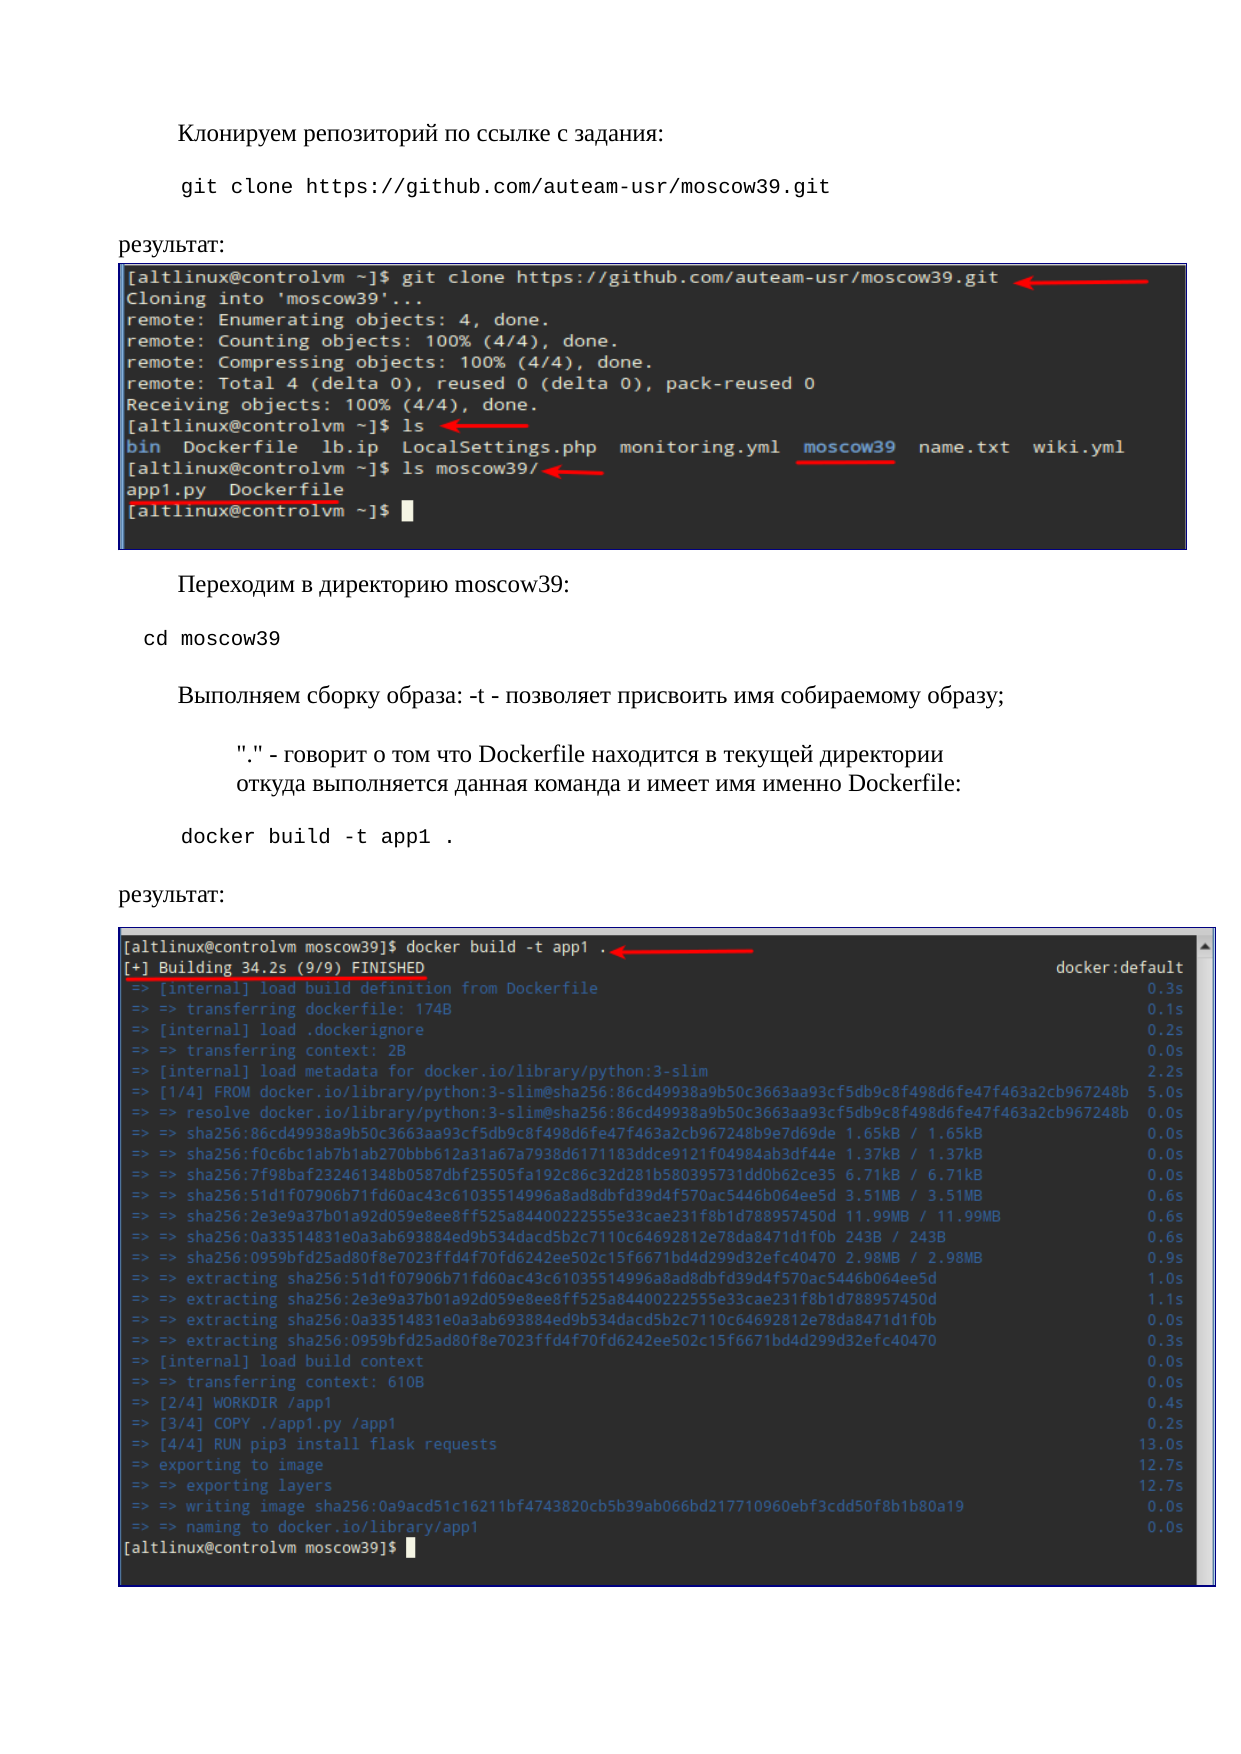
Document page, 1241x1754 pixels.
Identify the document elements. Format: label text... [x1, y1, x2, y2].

picture [120, 264, 1186, 549]
text cd moscow39 [118, 627, 1122, 651]
text Клонируем репозиторий по ссылке с задания: [177, 118, 1063, 147]
text git clone https://github.com/auteam-usr/moscow39.git [118, 176, 1122, 200]
text результат: [118, 229, 1186, 263]
text docker build -t app1 . [118, 826, 1122, 849]
text Выполняем сборку образа: -t - позволяет присвоить имя собираемому образу; [177, 681, 1063, 709]
picture [120, 928, 1215, 1585]
text результат: [118, 879, 1122, 908]
text Переходим в директорию moscow39: [177, 569, 1063, 598]
text "." - говорит о том что Dockerfile находится в текущей директории откуда выполняется данная команда и имеет имя именно Dockerfile: [236, 739, 1004, 796]
